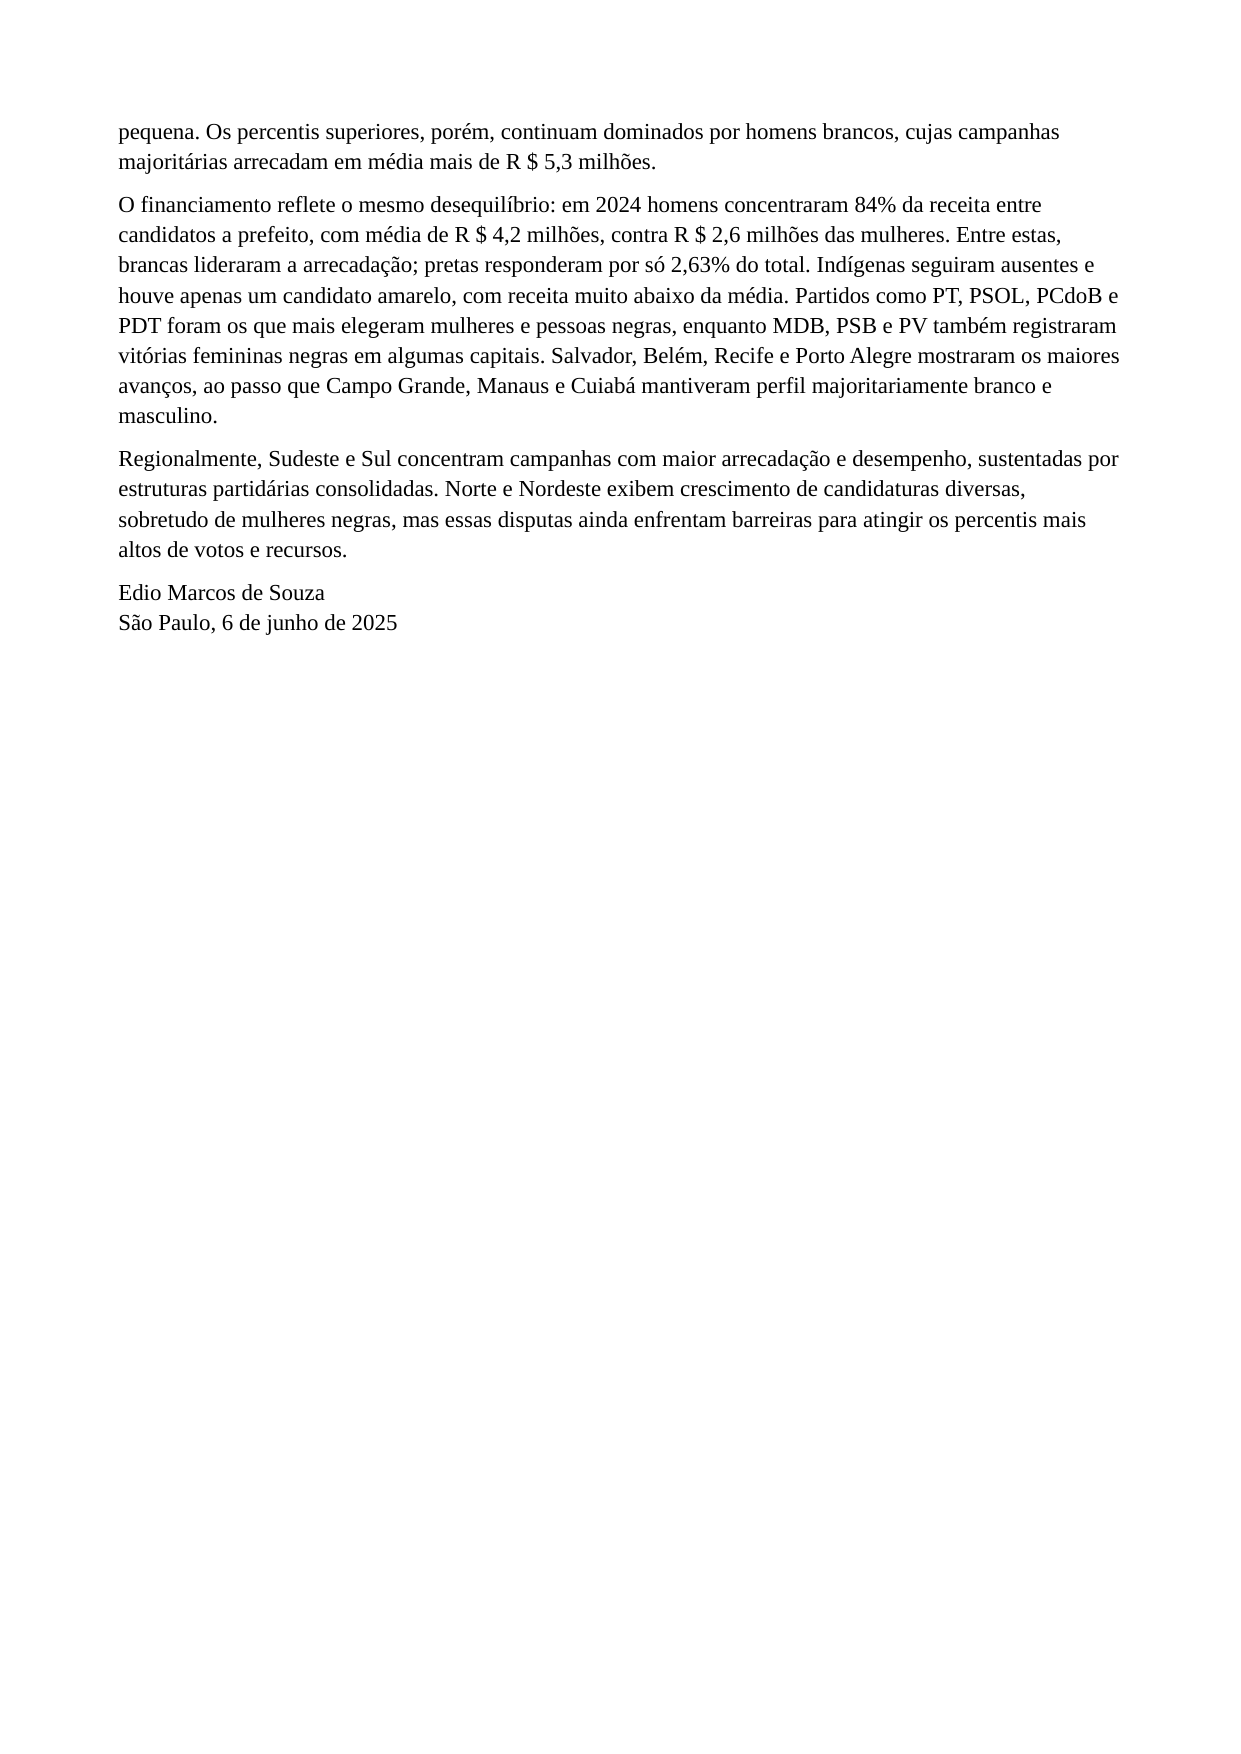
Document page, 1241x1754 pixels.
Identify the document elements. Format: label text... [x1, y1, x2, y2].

text Regionalmente, Sudeste e Sul concentram campanhas com maior arrecadação e desempenho, sustentadas por estruturas partidárias consolidadas. Norte e Nordeste exibem crescimento de candidaturas diversas, sobretudo de mulheres negras, mas essas disputas ainda enfrentam barreiras para atingir os percentis mais altos de votos e recursos. [118, 445, 1122, 562]
text O financiamento reflete o mesmo desequilíbrio: em 2024 homens concentraram 84% da receita entre candidatos a prefeito, com média de R $ 4,2 milhões, contra R $ 2,6 milhões das mulheres. Entre estas, brancas lideraram a arrecadação; pretas responderam por só 2,63% do total. Indígenas seguiram ausentes e houve apenas um candidato amarelo, com receita muito abaixo da média. Partidos como PT, PSOL, PCdoB e PDT foram os que mais elegeram mulheres e pessoas negras, enquanto MDB, PSB e PV também registraram vitórias femininas negras em algumas capitais. Salvador, Belém, Recife e Porto Alegre mostraram os maiores avanços, ao passo que Campo Grande, Manaus e Cuiabá mantiveram perfil majoritariamente branco e masculino. [118, 191, 1122, 429]
text pequena. Os percentis superiores, porém, continuam dominados por homens brancos, cujas campanhas majoritárias arrecadam em média mais de R $ 5,3 milhões. [118, 118, 1122, 175]
text Edio Marcos de Souza São Paulo, 6 de junho de 2025 [118, 578, 1122, 635]
